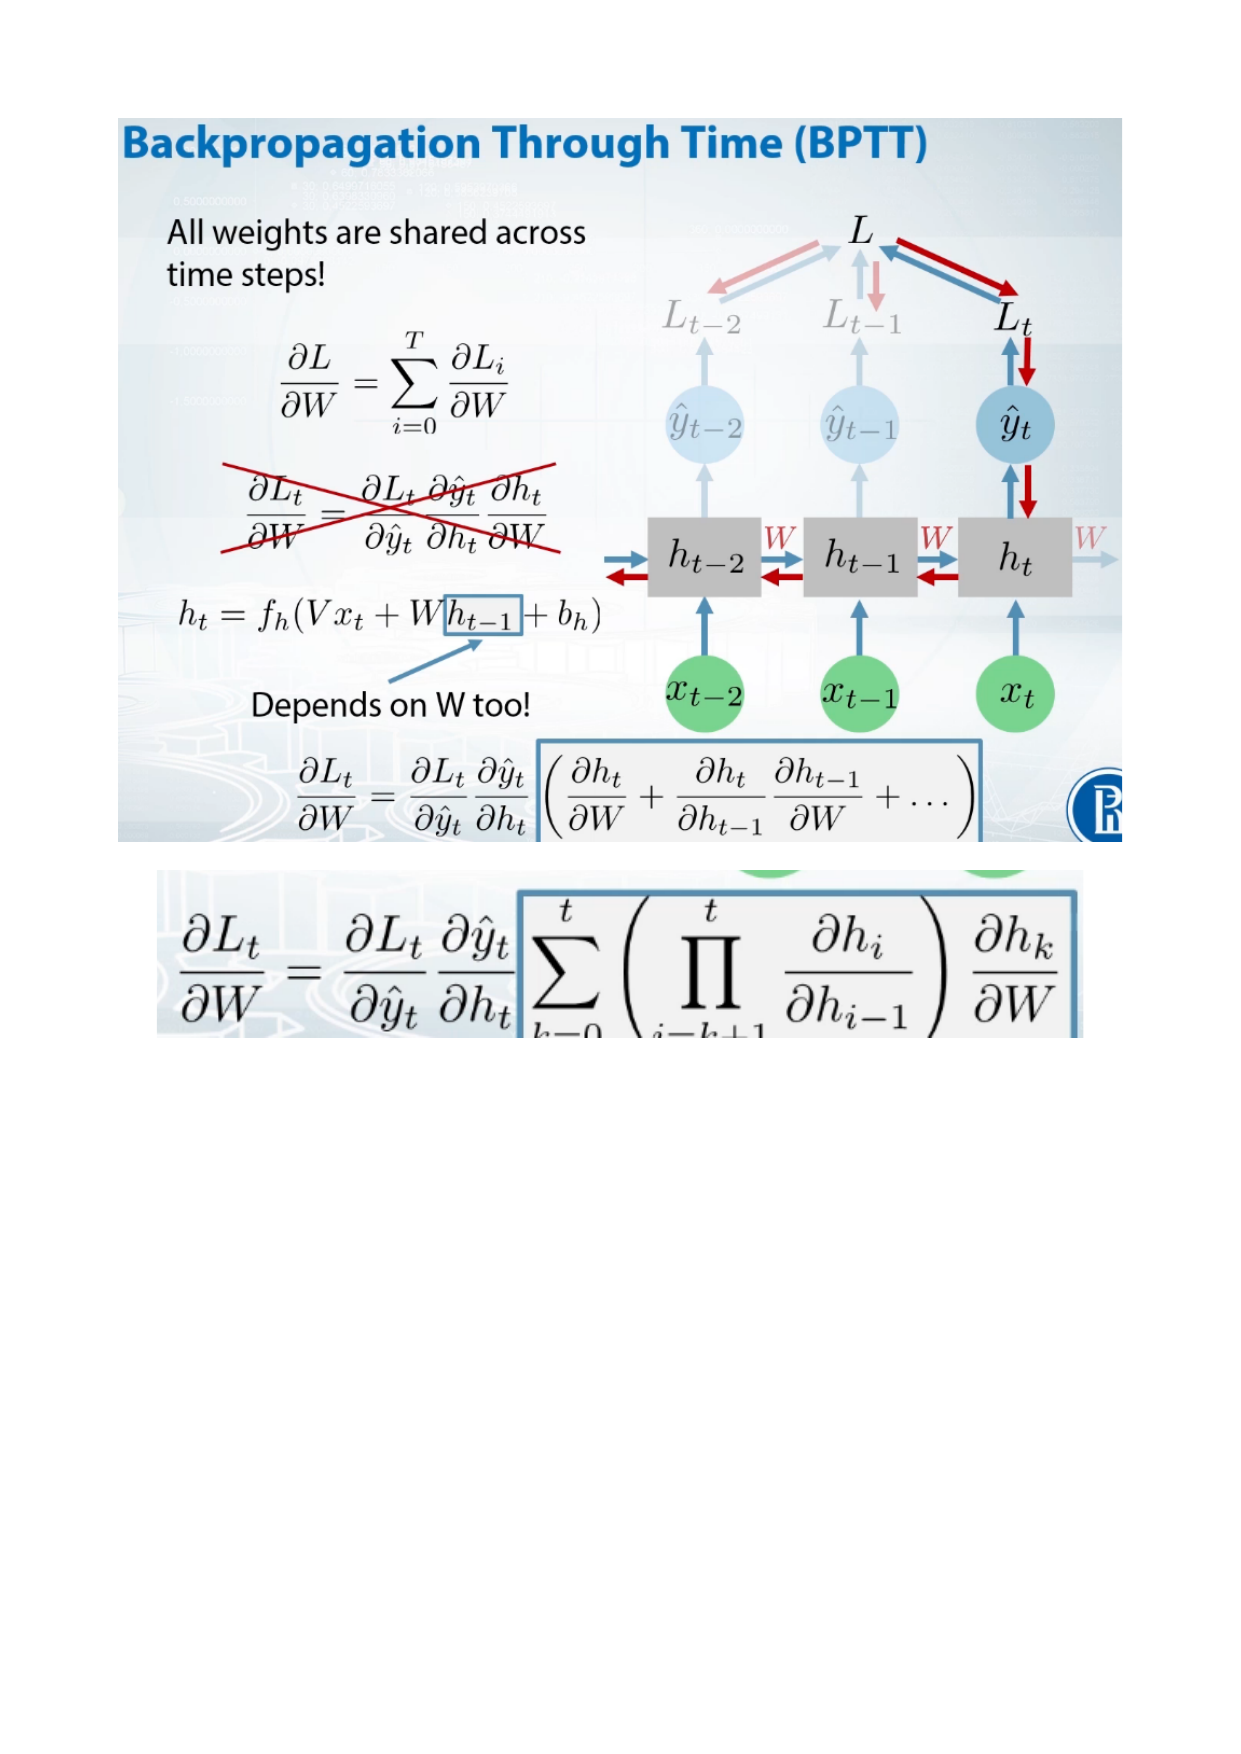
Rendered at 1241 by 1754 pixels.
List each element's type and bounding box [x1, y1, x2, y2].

picture [118, 118, 1123, 842]
picture [156, 870, 1084, 1038]
